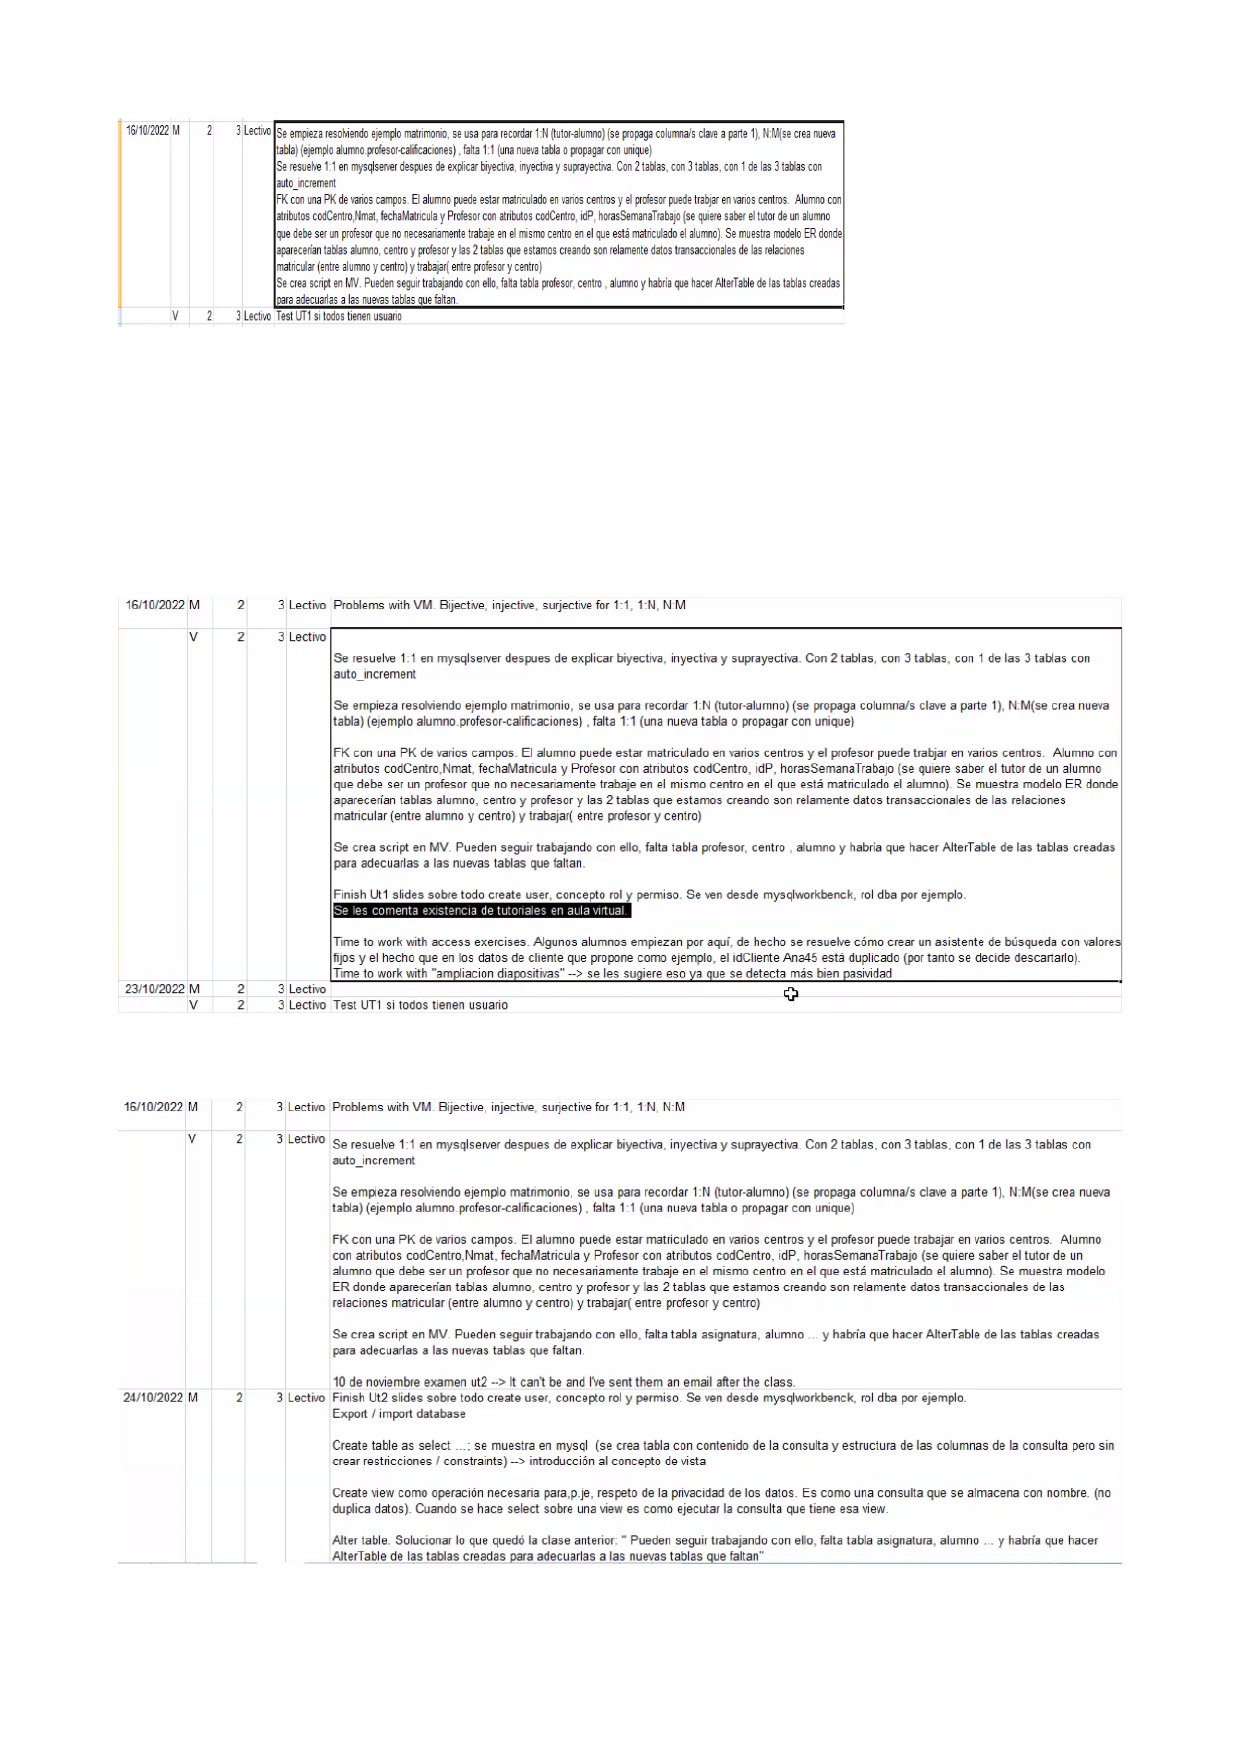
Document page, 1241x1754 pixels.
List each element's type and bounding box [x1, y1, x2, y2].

picture [118, 597, 1123, 1013]
picture [118, 118, 845, 327]
picture [118, 1099, 1123, 1564]
